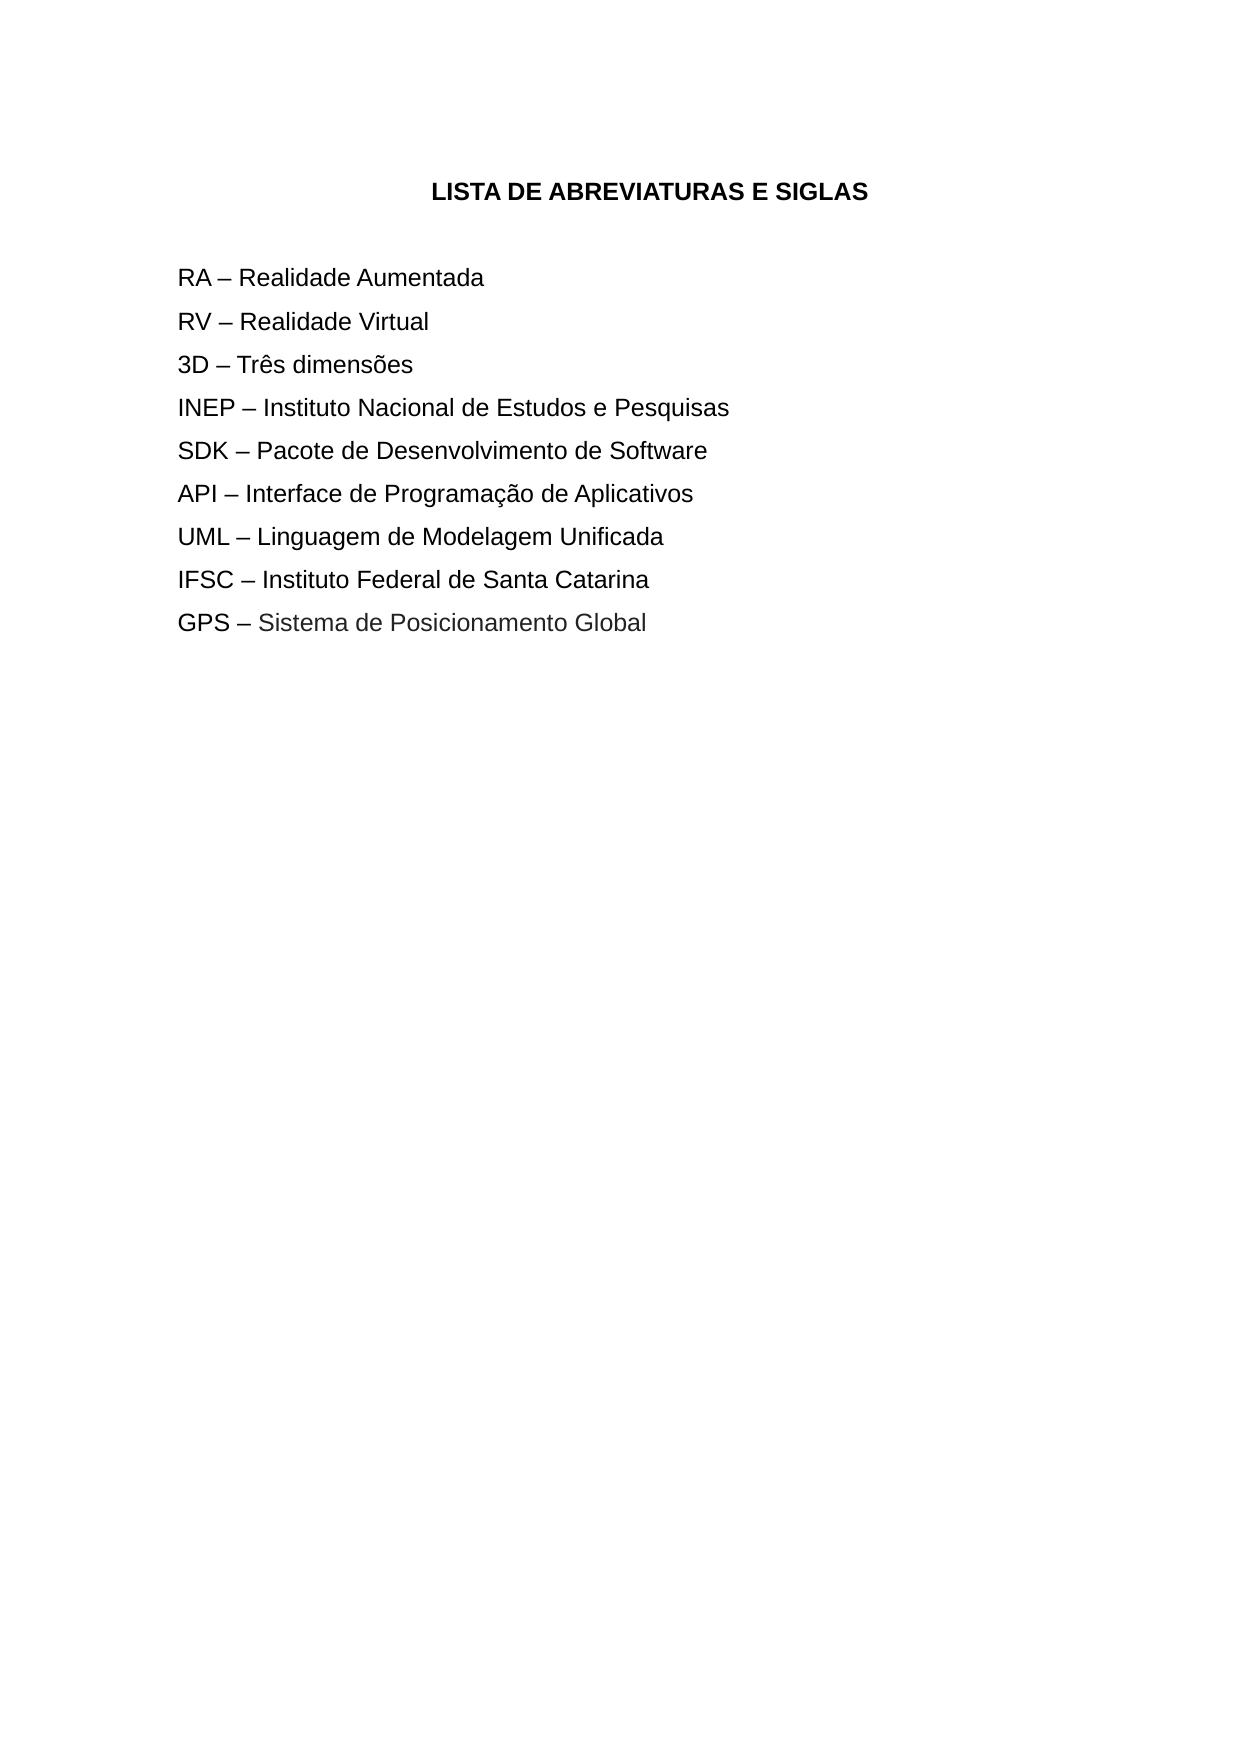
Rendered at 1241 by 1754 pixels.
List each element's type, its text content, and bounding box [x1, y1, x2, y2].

text 3D – Três dimensões [177, 350, 1122, 378]
text UML – Linguagem de Modelagem Unificada [177, 522, 1122, 551]
text IFSC – Instituto Federal de Santa Catarina [177, 565, 1122, 594]
text SDK – Pacote de Desenvolvimento de Software [177, 436, 1122, 465]
text API – Interface de Programação de Aplicativos [177, 479, 1122, 508]
text GPS – Sistema de Posicionamento Global [177, 608, 1122, 637]
text RA – Realidade Aumentada [177, 263, 1122, 292]
text LISTA DE ABREVIATURAS E SIGLAS [177, 177, 1122, 206]
text INEP – Instituto Nacional de Estudos e Pesquisas [177, 393, 1122, 422]
text RV – Realidade Virtual [177, 307, 1122, 335]
